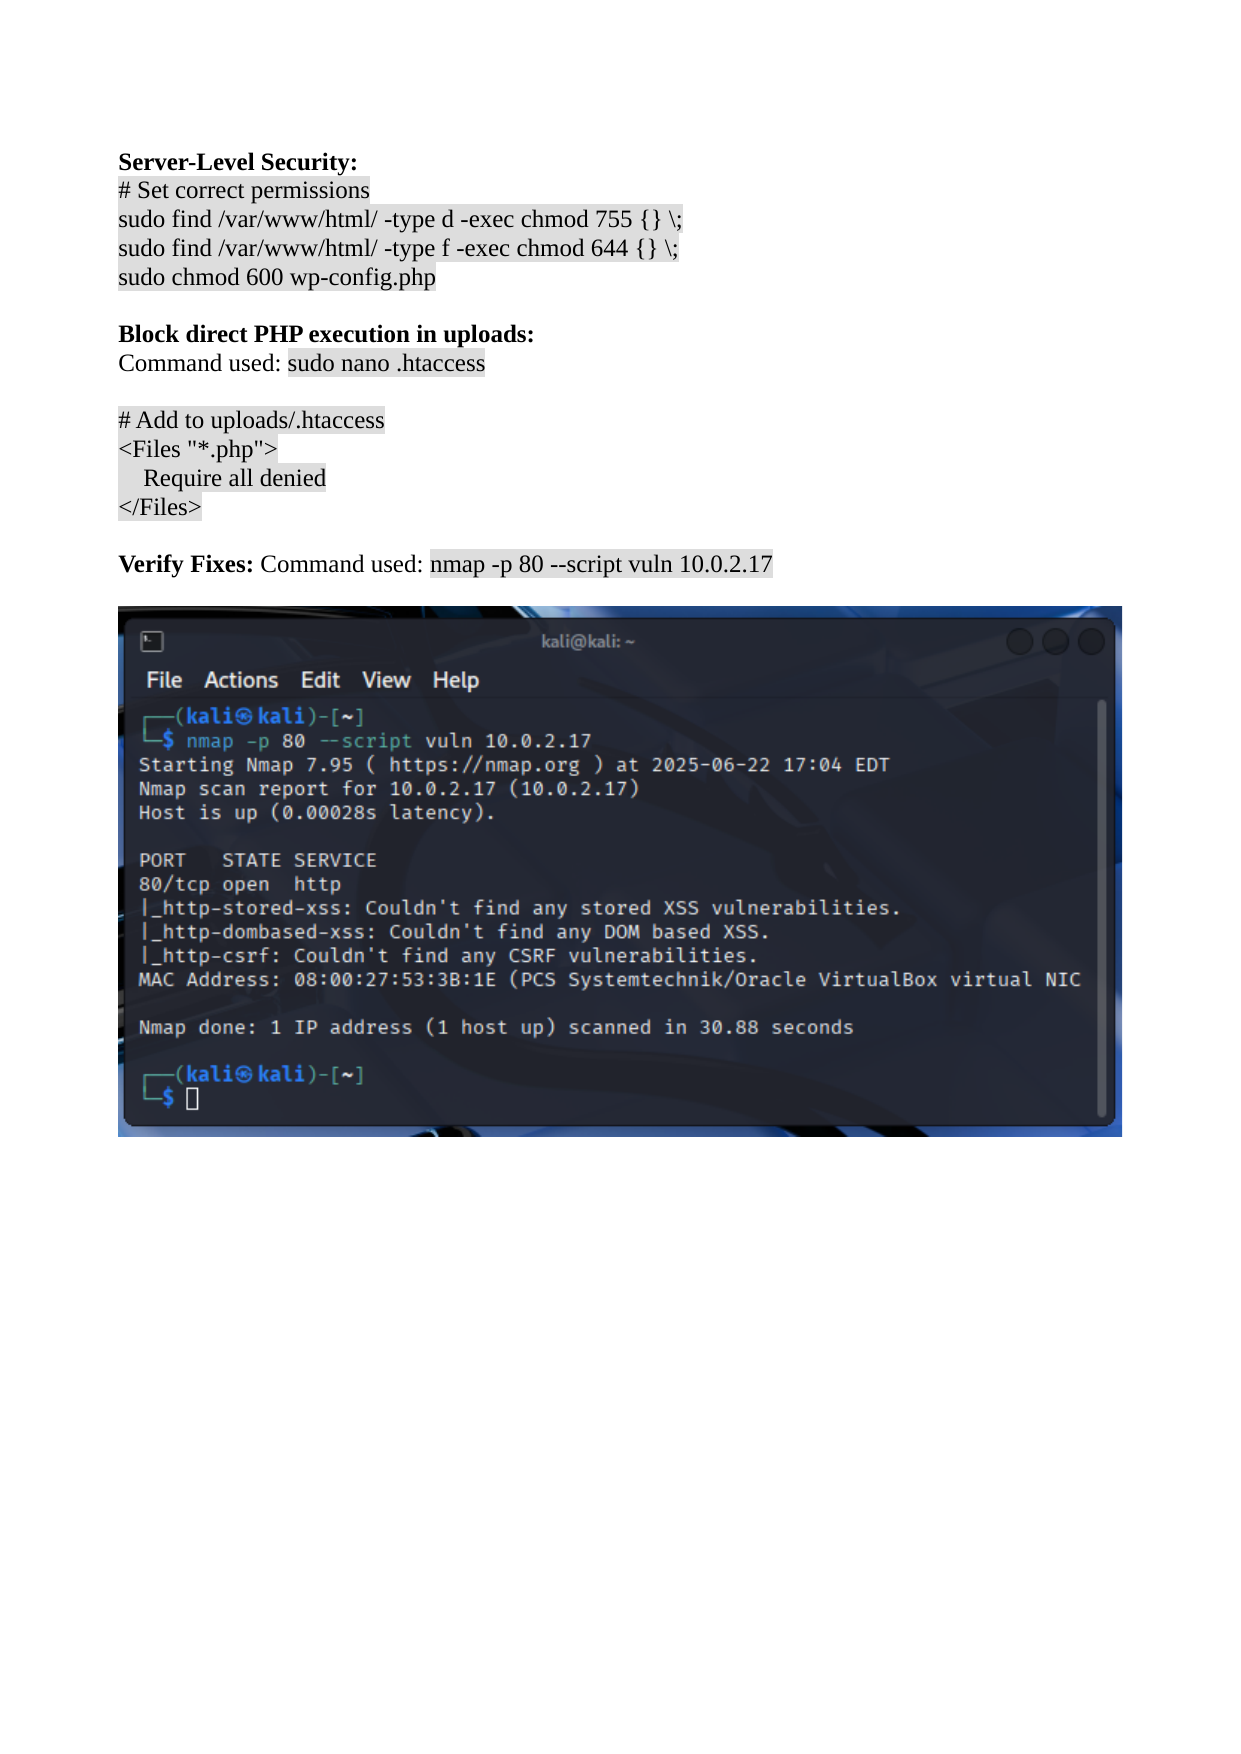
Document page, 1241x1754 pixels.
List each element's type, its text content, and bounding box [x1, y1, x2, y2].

text Block direct PHP execution in uploads: [118, 319, 1122, 348]
text Server-Level Security: [118, 147, 1122, 176]
text sudo find /var/www/html/ -type d -exec chmod 755 {} \; [118, 204, 1122, 233]
picture [118, 606, 1123, 1137]
text Require all denied [118, 463, 1122, 492]
text <Files "*.php"> [118, 434, 1122, 463]
text # Add to uploads/.htaccess [118, 406, 1122, 434]
text sudo chmod 600 wp-config.php [118, 262, 1122, 291]
text </Files> [118, 492, 1122, 521]
text # Set correct permissions [118, 176, 1122, 204]
text sudo find /var/www/html/ -type f -exec chmod 644 {} \; [118, 233, 1122, 262]
text Command used: sudo nano .htaccess [118, 348, 1122, 377]
text Verify Fixes: Command used: nmap -p 80 --script vuln 10.0.2.17 [118, 549, 1122, 578]
